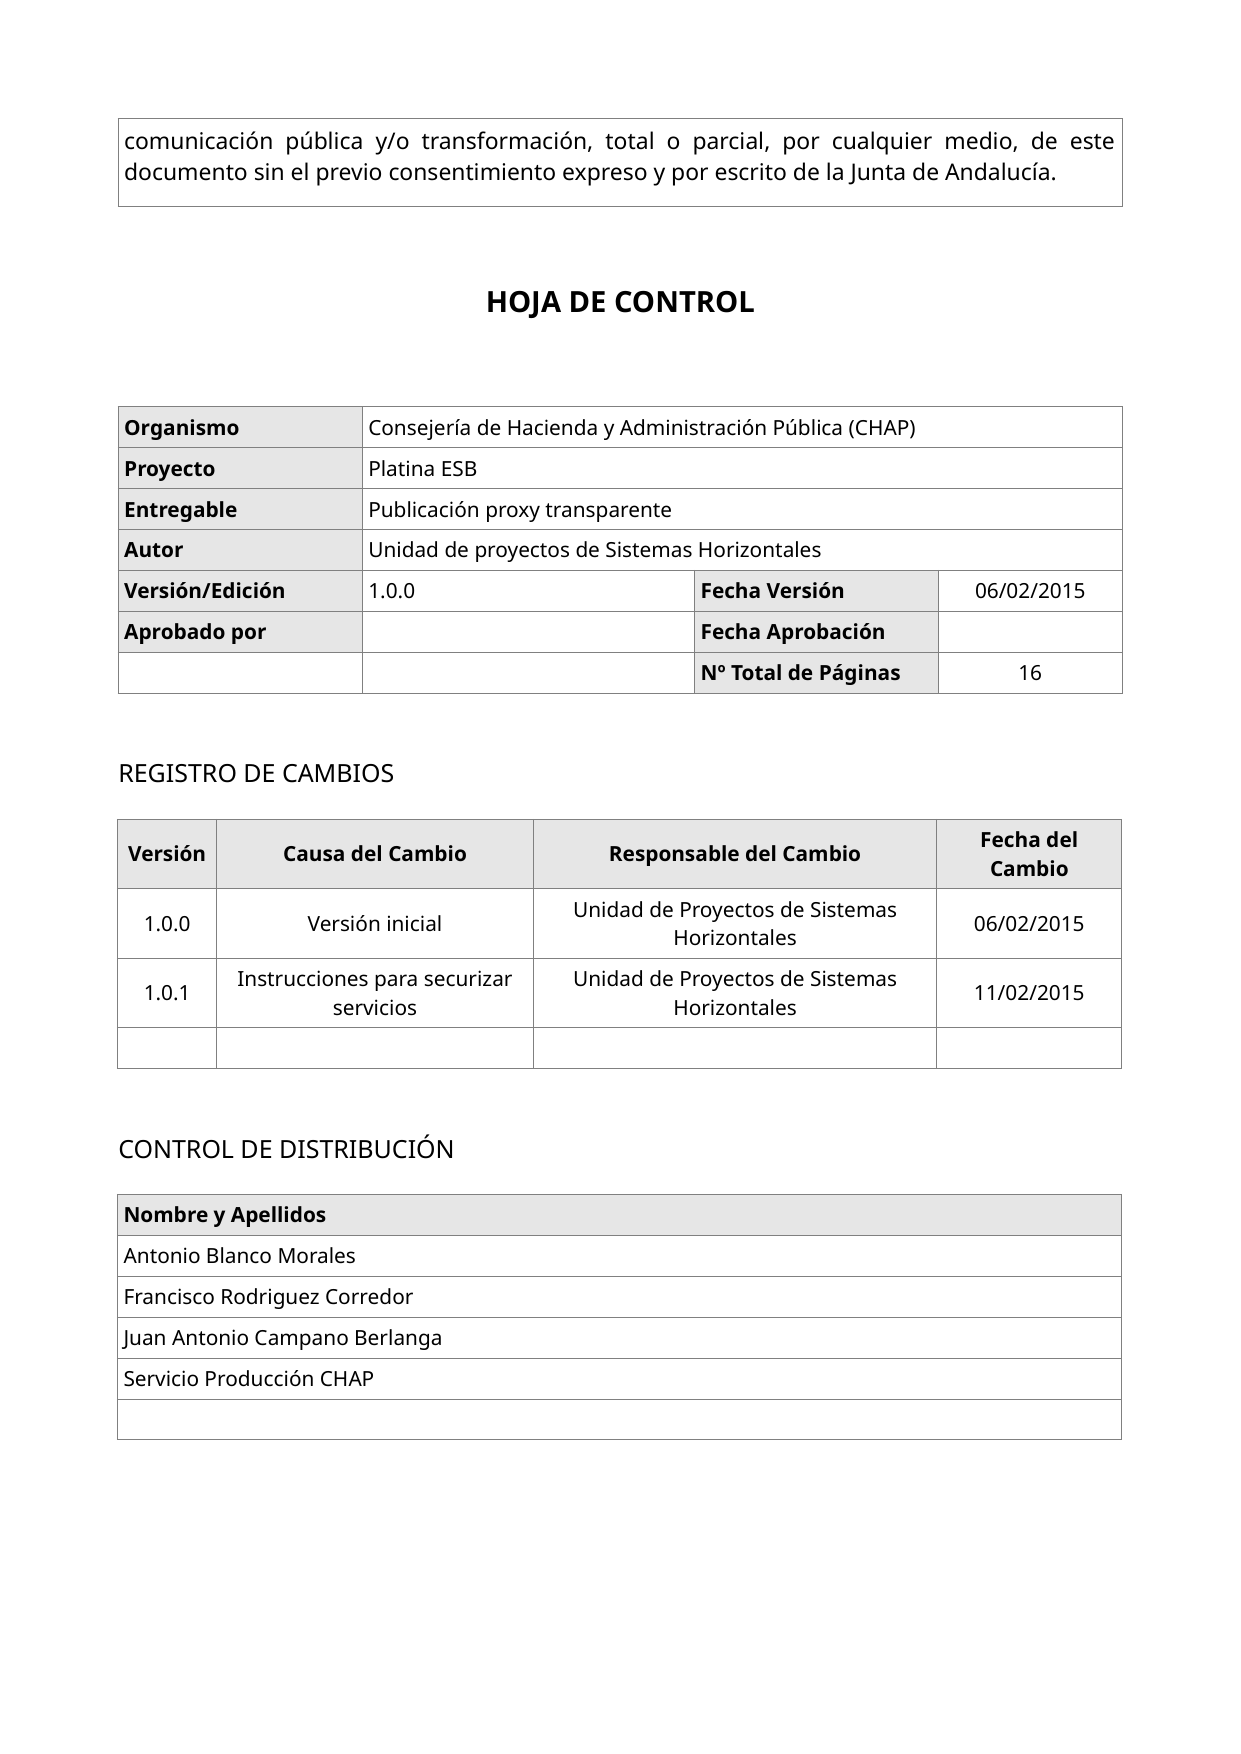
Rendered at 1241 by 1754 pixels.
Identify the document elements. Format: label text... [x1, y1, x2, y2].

table_cell [937, 1028, 1121, 1068]
text CONTROL DE DISTRIBUCIÓN [118, 1131, 1122, 1165]
table_cell [939, 612, 1122, 652]
table_cell Proyecto [119, 448, 362, 488]
table_cell Autor [119, 530, 362, 570]
table_cell Unidad de Proyectos de Sistemas Horizontales [534, 889, 936, 957]
table_cell [217, 1028, 533, 1068]
table_cell 06/02/2015 [937, 889, 1121, 957]
table_cell [363, 612, 694, 652]
table_header Versión [118, 820, 216, 888]
table_cell Platina ESB [363, 448, 1122, 488]
table_header Nombre y Apellidos [118, 1195, 1121, 1235]
table_cell Versión/Edición [119, 571, 362, 611]
table_cell Fecha Aprobación [695, 612, 938, 652]
table_cell Antonio Blanco Morales [118, 1236, 1121, 1276]
table_cell 1.0.1 [118, 959, 216, 1027]
table_cell Unidad de Proyectos de Sistemas Horizontales [534, 959, 936, 1027]
table_cell [119, 653, 362, 693]
table_header Causa del Cambio [217, 820, 533, 888]
table_cell Unidad de proyectos de Sistemas Horizontales [363, 530, 1122, 570]
table_header comunicación pública y/o transformación, total o parcial, por cualquier medio, de este documento sin el previo consentimiento expreso y por escrito de la Junta de Andalucía. [119, 119, 1122, 206]
table_cell Fecha Versión [695, 571, 938, 611]
text REGISTRO DE CAMBIOS [118, 756, 1122, 790]
table_cell Nº Total de Páginas [695, 653, 938, 693]
table_cell [534, 1028, 936, 1068]
table_header Consejería de Hacienda y Administración Pública (CHAP) [363, 407, 1122, 447]
table_cell Publicación proxy transparente [363, 489, 1122, 529]
table_header Fecha del Cambio [937, 820, 1121, 888]
table_cell [118, 1400, 1121, 1439]
table_cell 11/02/2015 [937, 959, 1121, 1027]
table_cell [118, 1028, 216, 1068]
table_header Responsable del Cambio [534, 820, 936, 888]
table_cell Servicio Producción CHAP [118, 1359, 1121, 1398]
table_cell Entregable [119, 489, 362, 529]
table_cell 15 [939, 653, 1122, 693]
table_cell 06/02/2015 [939, 571, 1122, 611]
table_header Organismo [119, 407, 362, 447]
table_cell 1.0.0 [118, 889, 216, 957]
text HOJA DE CONTROL [118, 282, 1122, 321]
table_cell Versión inicial [217, 889, 533, 957]
table_cell Aprobado por [119, 612, 362, 652]
table_cell Francisco Rodriguez Corredor [118, 1277, 1121, 1317]
table_cell [363, 653, 694, 693]
table_cell 1.0.0 [363, 571, 694, 611]
table_cell Instrucciones para securizar servicios [217, 959, 533, 1027]
table_cell Juan Antonio Campano Berlanga [118, 1318, 1121, 1357]
